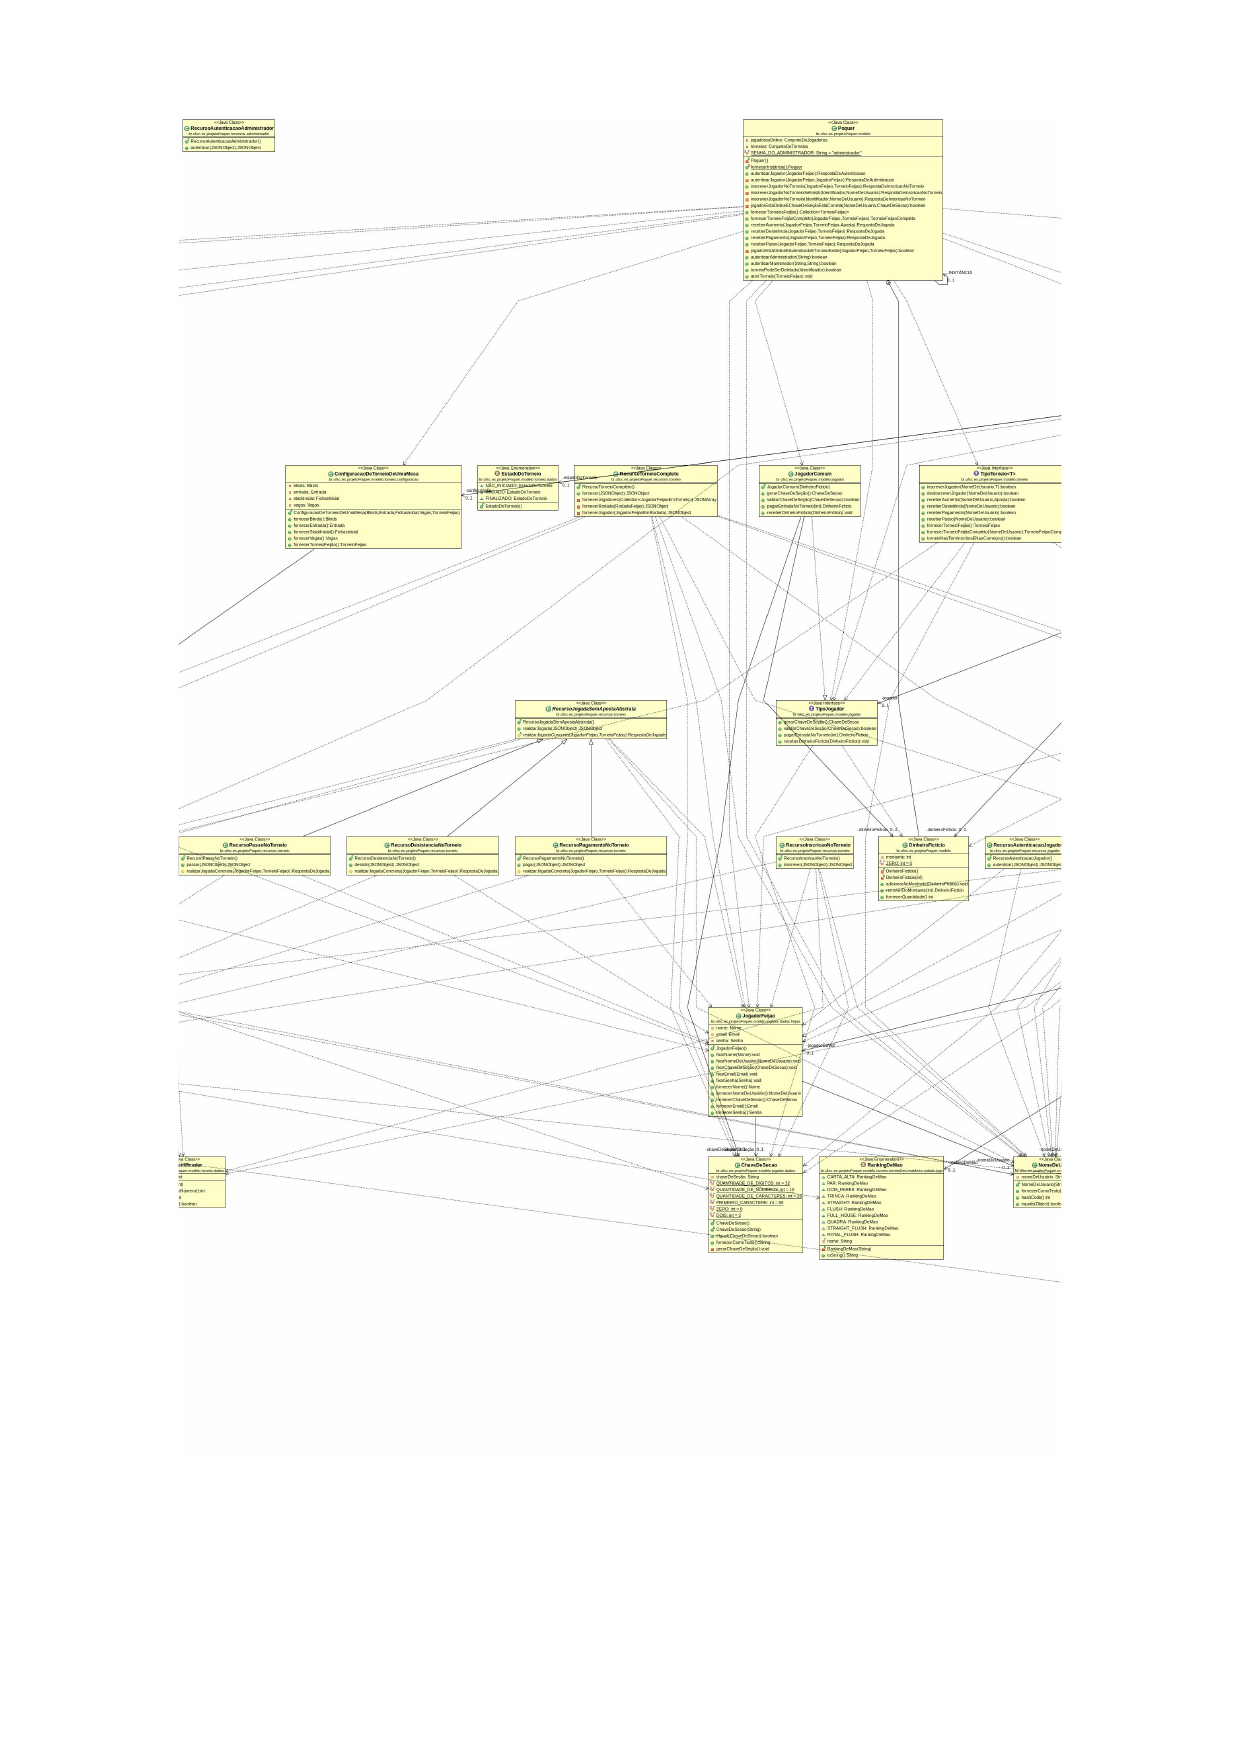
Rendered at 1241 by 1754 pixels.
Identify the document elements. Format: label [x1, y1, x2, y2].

picture [178, 118, 1062, 1457]
